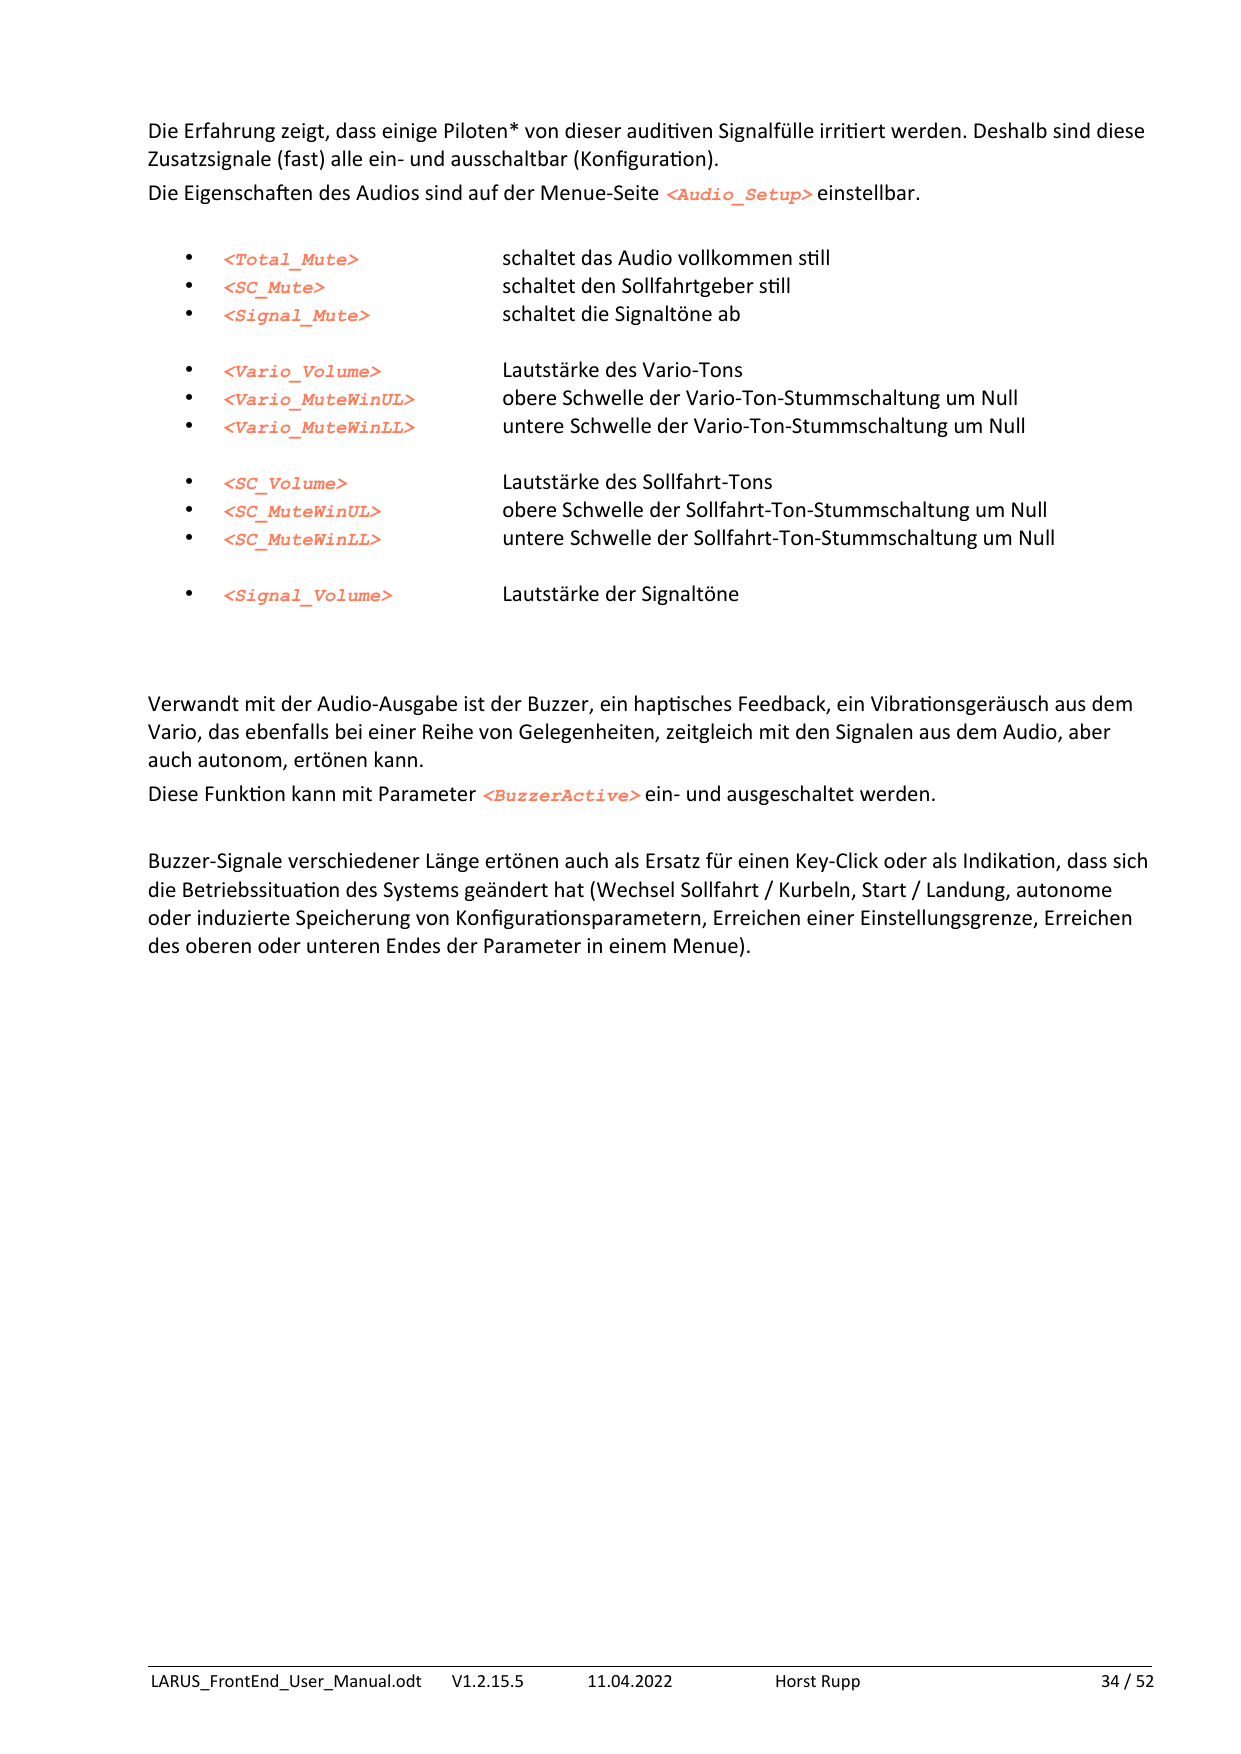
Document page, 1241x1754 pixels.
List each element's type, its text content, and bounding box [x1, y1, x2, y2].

list <Vario_Volume> Lautstärke des Vario-Tons [185, 355, 1152, 383]
text Diese Funktion kann mit Parameter <BuzzerActive> ein- und ausgeschaltet werden. [148, 779, 1152, 807]
text Buzzer-Signale verschiedener Länge ertönen auch als Ersatz für einen Key-Click oder als Indikation, dass sich die Betriebssituation des Systems geändert hat (Wechsel Sollfahrt / Kurbeln, Start / Landung, autonome oder induzierte Speicherung von Konfigurationsparametern, Erreichen einer Einstellungsgrenze, Erreichen des oberen oder unteren Endes der Parameter in einem Menue). [148, 847, 1152, 959]
list <SC_Volume> Lautstärke des Sollfahrt-Tons [185, 467, 1152, 495]
list <Signal_Volume> Lautstärke der Signaltöne [185, 579, 1152, 607]
text Verwandt mit der Audio-Ausgabe ist der Buzzer, ein haptisches Feedback, ein Vibrationsgeräusch aus dem Vario, das ebenfalls bei einer Reihe von Gelegenheiten, zeitgleich mit den Signalen aus dem Audio, aber auch autonom, ertönen kann. [148, 689, 1152, 773]
text Die Erfahrung zeigt, dass einige Piloten* von dieser auditiven Signalfülle irritiert werden. Deshalb sind diese Zusatzsignale (fast) alle ein- und ausschaltbar (Konfiguration). [148, 116, 1152, 172]
list <Signal_Mute> schaltet die Signaltöne ab [185, 299, 1152, 355]
list <Vario_MuteWinUL> obere Schwelle der Vario-Ton-Stummschaltung um Null [185, 383, 1152, 411]
text Die Eigenschaften des Audios sind auf der Menue-Seite <Audio_Setup> einstellbar. [148, 178, 1152, 206]
list <Total_Mute> schaltet das Audio vollkommen still [185, 243, 1152, 271]
list <SC_Mute> schaltet den Sollfahrtgeber still [185, 271, 1152, 299]
list <SC_MuteWinUL> obere Schwelle der Sollfahrt-Ton-Stummschaltung um Null [185, 495, 1152, 523]
list <Vario_MuteWinLL> untere Schwelle der Vario-Ton-Stummschaltung um Null [185, 411, 1152, 467]
list <SC_MuteWinLL> untere Schwelle der Sollfahrt-Ton-Stummschaltung um Null [185, 523, 1152, 579]
